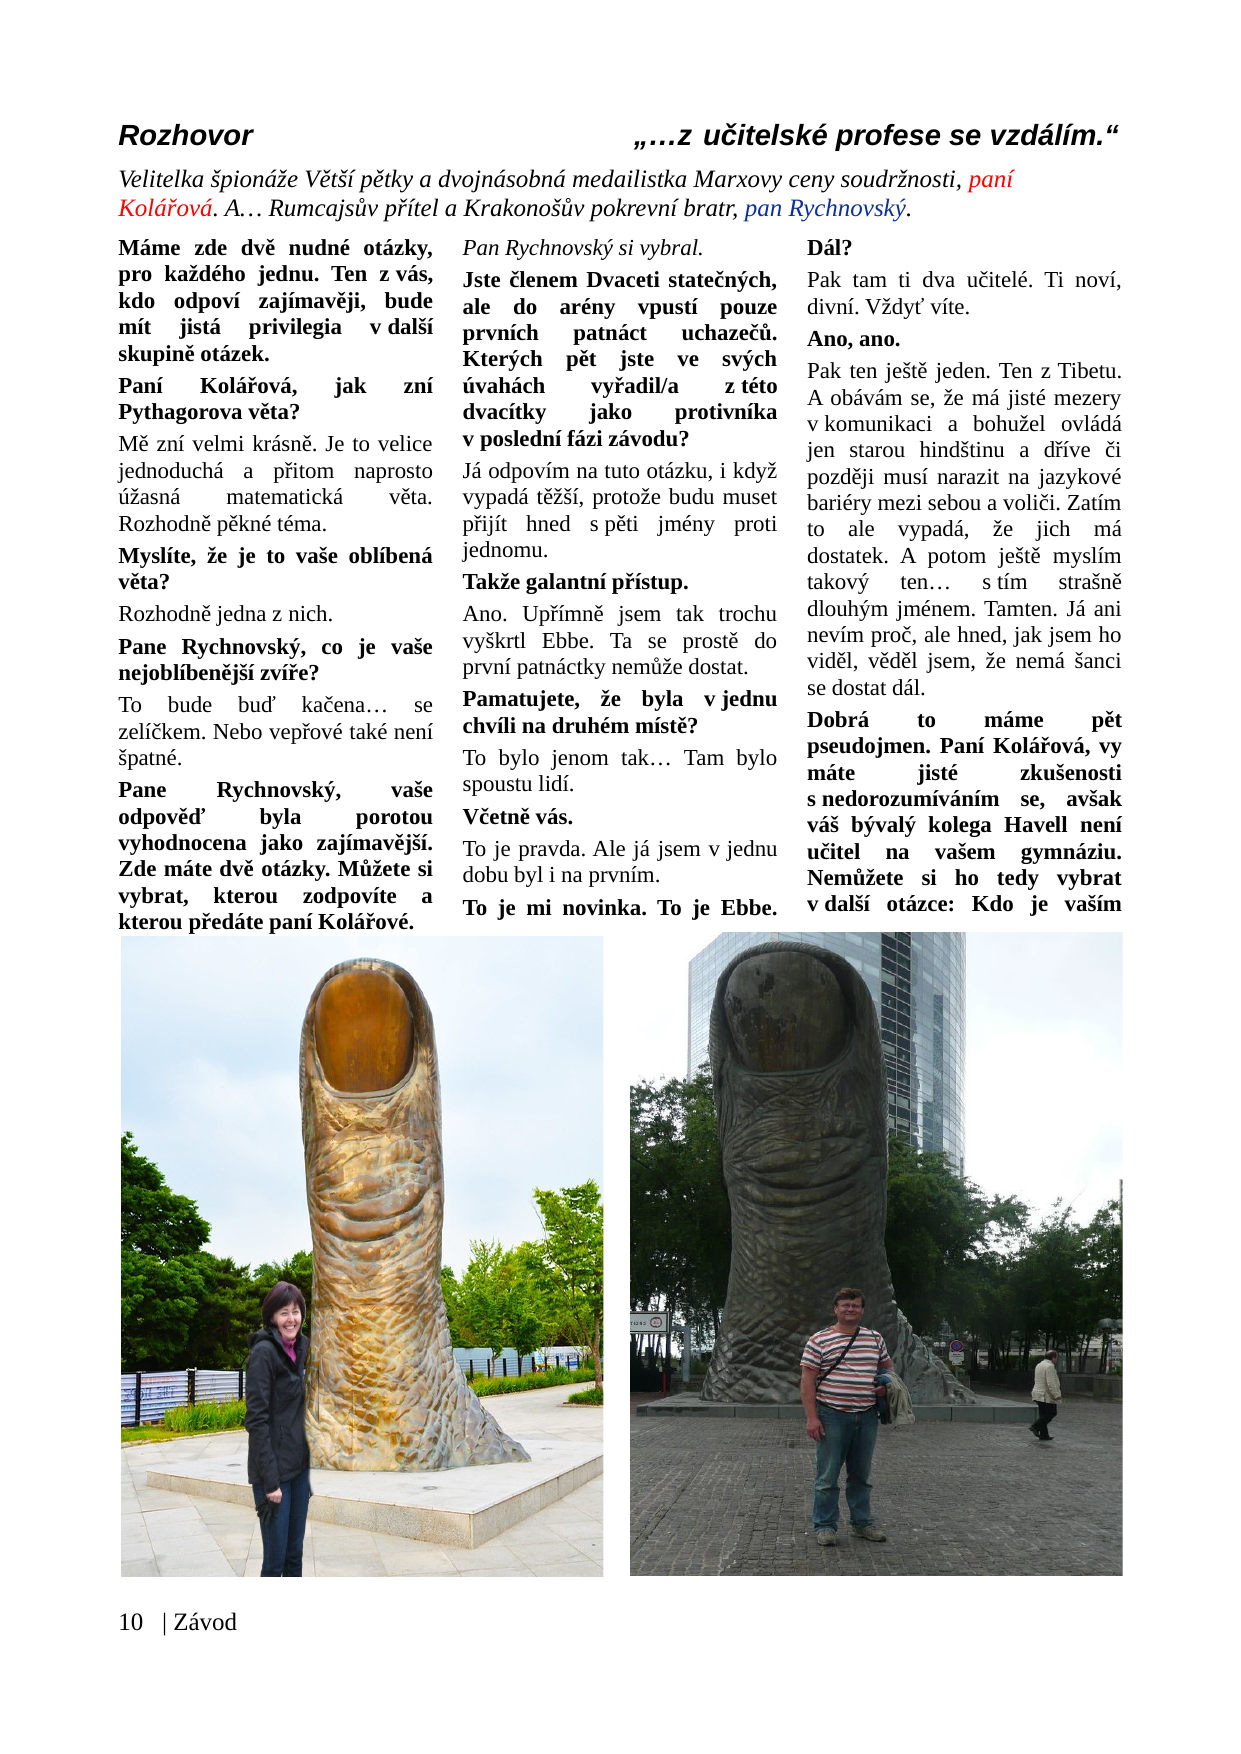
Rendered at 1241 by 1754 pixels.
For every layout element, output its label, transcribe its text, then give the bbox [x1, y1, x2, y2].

text Rozhodně jedna z nich. [118, 601, 433, 627]
text Mě zní velmi krásně. Je to velice jednoduchá a přitom naprosto úžasná matematická věta. Rozhodně pěkné téma. [118, 431, 433, 536]
picture [630, 932, 1123, 1576]
text Myslíte, že je to vaše oblíbená věta? [118, 542, 433, 594]
text Velitelka špionáže Větší pětky a dvojnásobná medailistka Marxovy ceny soudržnosti, paní Kolářová. A… Rumcajsův přítel a Krakonošův pokrevní bratr, pan Rychnovský. [118, 164, 1122, 222]
text To bude buď kačena… se zelíčkem. Nebo vepřové také není špatné. [118, 691, 433, 771]
text Ano, ano. [807, 325, 1122, 351]
text To bylo jenom tak… Tam bylo spoustu lidí. [462, 744, 777, 797]
text Pane Rychnovský, vaše odpověď byla porotou vyhodnocena jako zajímavější. Zde máte dvě otázky. Můžete si vybrat, kterou zodpovíte a kterou předáte paní Kolářové. [118, 776, 433, 934]
text Dobrá to máme pět pseudojmen. Paní Kolářová, vy máte jisté zkušenosti s nedorozumíváním se, avšak váš bývalý kolega Havell není učitel na vašem gymnáziu. Nemůžete si ho tedy vybrat v další otázce: Kdo je vaším [807, 706, 1122, 917]
subtitle Rozhovor „…z učitelské profese se vzdálím.“ [118, 118, 1122, 152]
text Včetně vás. [462, 803, 777, 829]
text Jste členem Dvaceti statečných, ale do arény vpustí pouze prvních patnáct uchazečů. Kterých pět jste ve svých úvahách vyřadil/a z této dvacítky jako protivníka v poslední fázi závodu? [462, 266, 777, 451]
text Pan Rychnovský si vybral. [462, 234, 777, 261]
text Paní Kolářová, jak zní Pythagorova věta? [118, 372, 433, 424]
text To je mi novinka. To je Ebbe. [462, 894, 777, 920]
text Pak tam ti dva učitelé. Ti noví, divní. Vždyť víte. [807, 266, 1122, 319]
text Takže galantní přístup. [462, 568, 777, 594]
text Pane Rychnovský, co je vaše nejoblíbenější zvíře? [118, 633, 433, 686]
text To je pravda. Ale já jsem v jednu dobu byl i na prvním. [462, 835, 777, 888]
text Pamatujete, že byla v jednu chvíli na druhém místě? [462, 686, 777, 738]
text Ano. Upřímně jsem tak trochu vyškrtl Ebbe. Ta se prostě do první patnáctky nemůže dostat. [462, 601, 777, 679]
text Dál? [807, 234, 1122, 261]
text Pak ten ještě jeden. Ten z Tibetu. A obávám se, že má jisté mezery v komunikaci a bohužel ovládá jen starou hindštinu a dříve či později musí narazit na jazykové bariéry mezi sebou a voliči. Zatím to ale vypadá, že jich má dostatek. A potom ještě myslím takový ten… s tím strašně dlouhým jménem. Tamten. Já ani nevím proč, ale hned, jak jsem ho viděl, věděl jsem, že nemá šanci se dostat dál. [807, 357, 1122, 700]
text Máme zde dvě nudné otázky, pro každého jednu. Ten z vás, kdo odpoví zajímavěji, bude mít jistá privilegia v další skupině otázek. [118, 234, 433, 366]
text Já odpovím na tuto otázku, i když vypadá těžší, protože budu muset přijít hned s pěti jmény proti jednomu. [462, 457, 777, 562]
picture [121, 936, 604, 1577]
